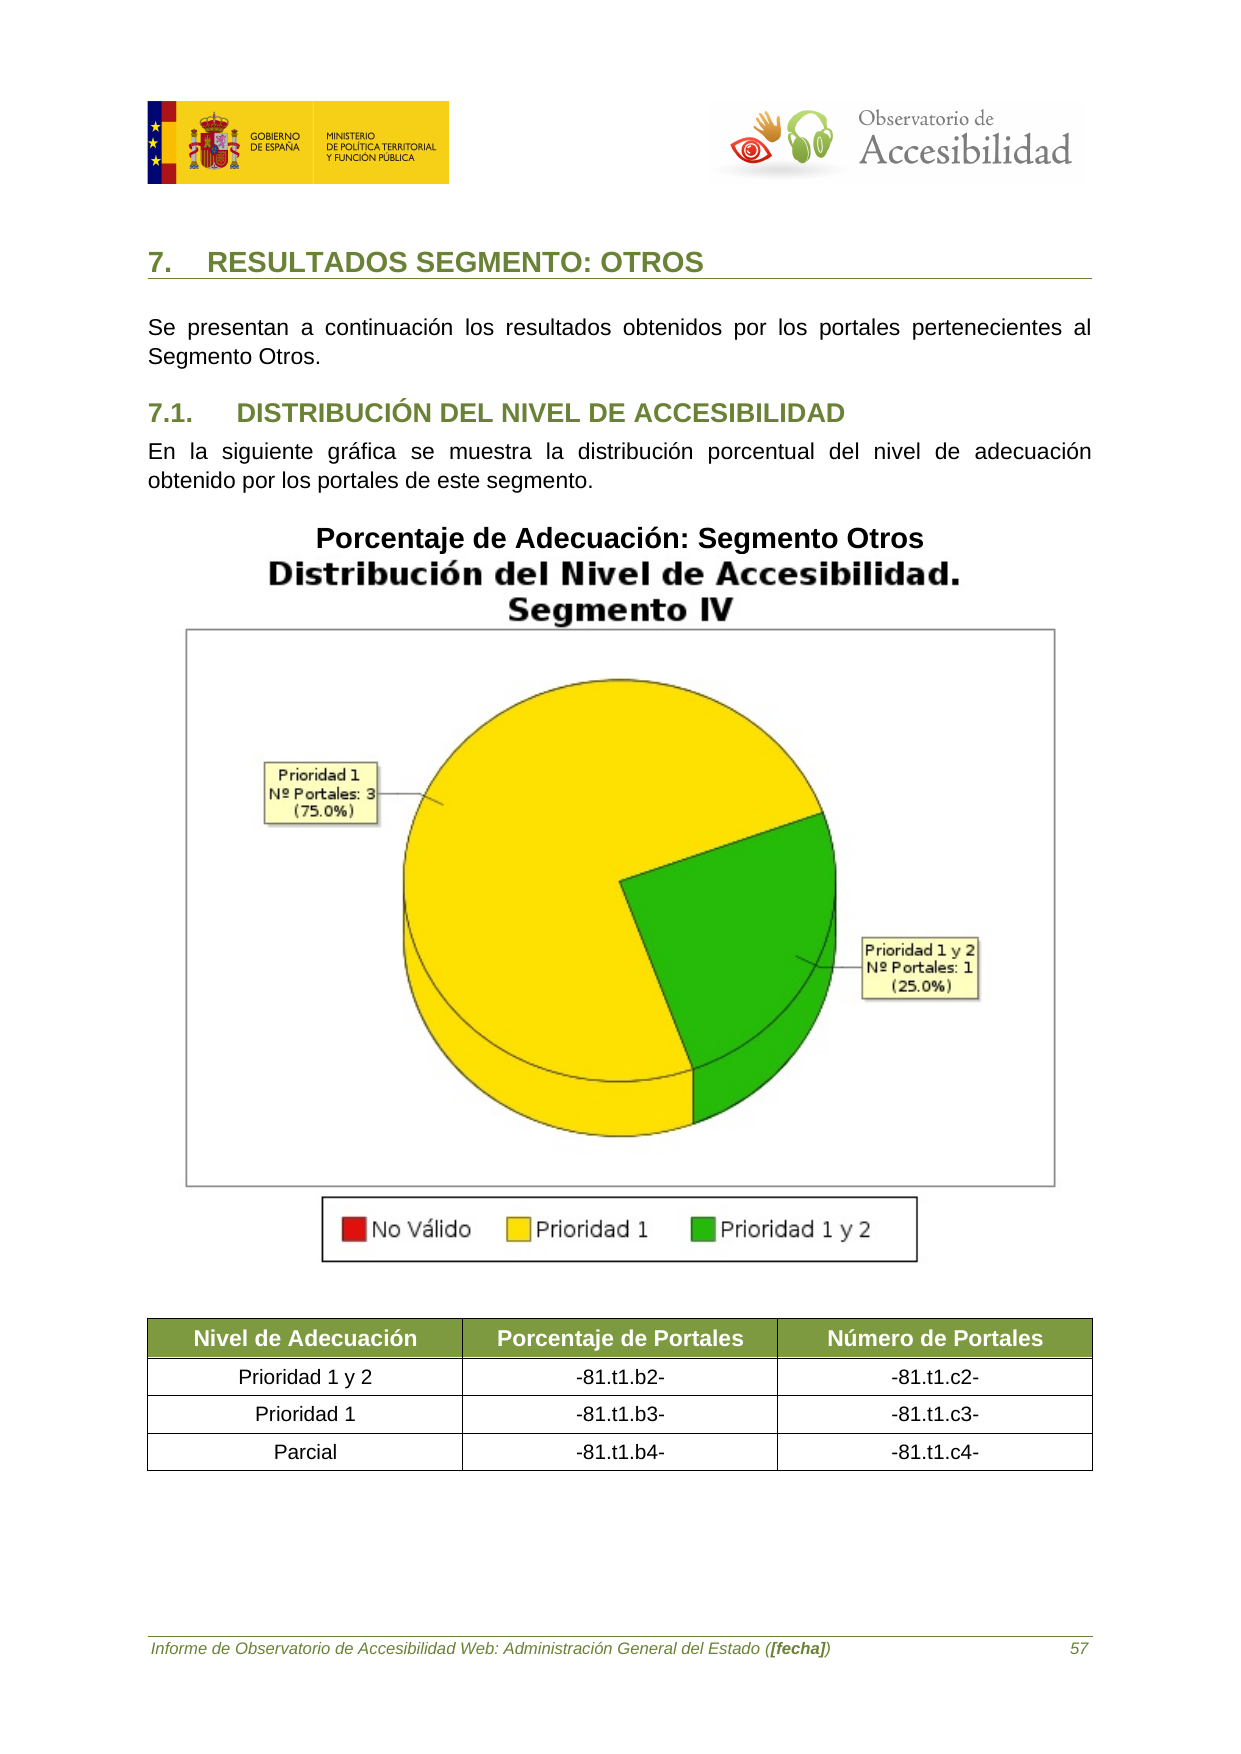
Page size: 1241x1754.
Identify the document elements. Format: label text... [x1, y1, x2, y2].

text En la siguiente gráfica se muestra la distribución porcentual del nivel de adecuación obtenido por los portales de este segmento. [148, 438, 1092, 493]
table_cell -81.t1.c2- [778, 1359, 1092, 1395]
picture [147, 101, 450, 184]
table_header Nivel de Adecuación [148, 1319, 462, 1357]
table_cell Parcial [148, 1434, 462, 1470]
subtitle Resultados Segmento: Otros [148, 245, 1092, 278]
table_header Porcentaje de Portales [463, 1319, 777, 1357]
table_cell -81.t1.b2- [463, 1359, 777, 1395]
table_cell Prioridad 1 y 2 [148, 1359, 462, 1395]
table_cell -81.t1.c4- [778, 1434, 1092, 1470]
picture [178, 554, 1062, 1264]
table_cell -81.t1.b3- [463, 1396, 777, 1432]
subtitle Distribución del nivel de accesibilidad [148, 397, 1092, 428]
table_cell -81.t1.b4- [463, 1434, 777, 1470]
picture [710, 101, 1086, 184]
table_header Número de Portales [778, 1319, 1092, 1357]
text Se presentan a continuación los resultados obtenidos por los portales pertenecientes al Segmento Otros. [148, 314, 1092, 369]
table_cell -81.t1.c3- [778, 1396, 1092, 1432]
text Porcentaje de Adecuación: Segmento Otros [148, 521, 1092, 554]
table_cell Prioridad 1 [148, 1396, 462, 1432]
